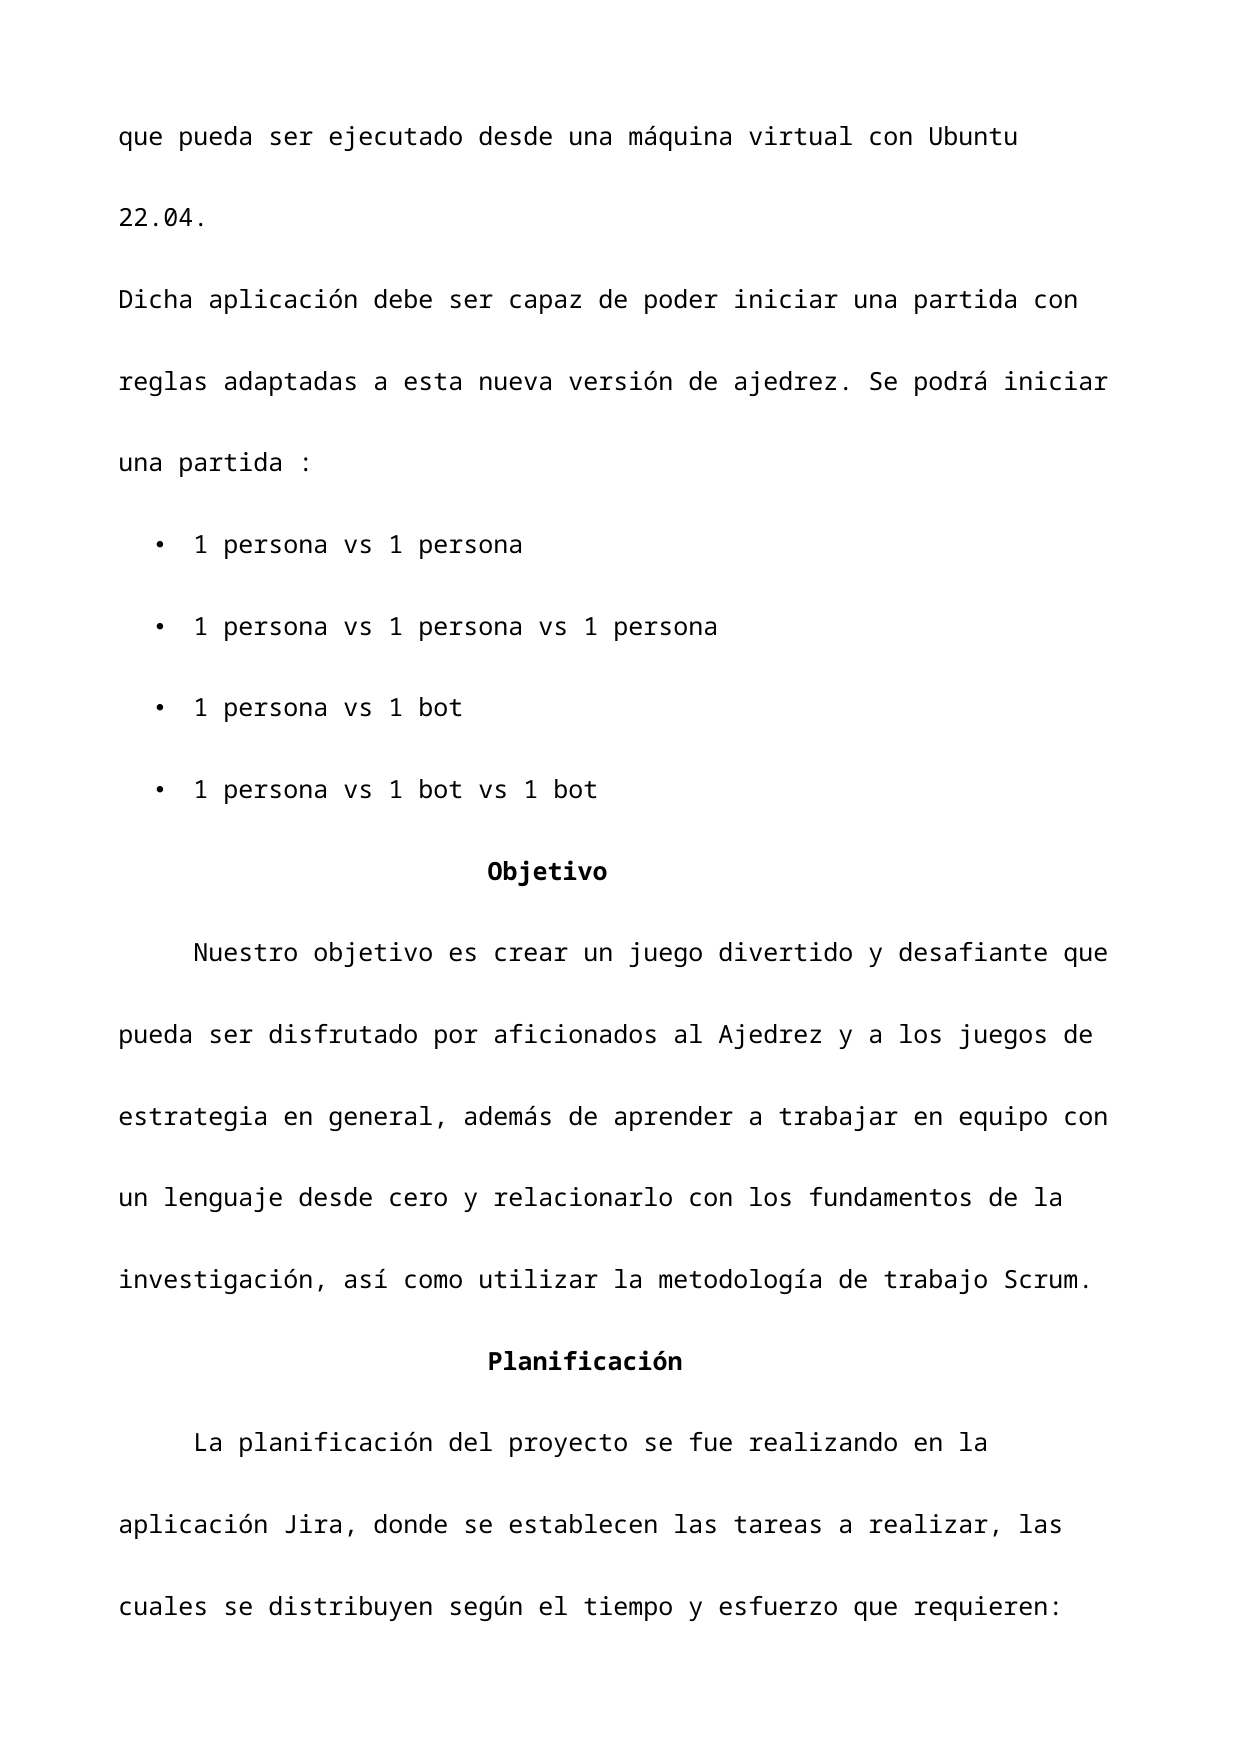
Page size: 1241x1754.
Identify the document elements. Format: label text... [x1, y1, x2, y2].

text Dicha aplicación debe ser capaz de poder iniciar una partida con reglas adaptadas a esta nueva versión de ajedrez. Se podrá iniciar una partida : [118, 281, 1122, 479]
list 1 persona vs 1 persona vs 1 persona [156, 608, 1122, 642]
text La planificación del proyecto se fue realizando en la aplicación Jira, donde se establecen las tareas a realizar, las cuales se distribuyen según el tiempo y esfuerzo que requieren: [118, 1425, 1122, 1622]
list 1 persona vs 1 persona [156, 526, 1122, 561]
text Planificación [118, 1343, 1122, 1377]
list 1 persona vs 1 bot vs 1 bot [156, 771, 1122, 806]
text Nuestro objetivo es crear un juego divertido y desafiante que pueda ser disfrutado por aficionados al Ajedrez y a los juegos de estrategia en general, además de aprender a trabajar en equipo con un lenguaje desde cero y relacionarlo con los fundamentos de la investigación, así como utilizar la metodología de trabajo Scrum. [118, 935, 1122, 1296]
text Objetivo [118, 853, 1122, 887]
list 1 persona vs 1 bot [156, 690, 1122, 724]
text que pueda ser ejecutado desde una máquina virtual con Ubuntu 22.04. [118, 118, 1122, 234]
